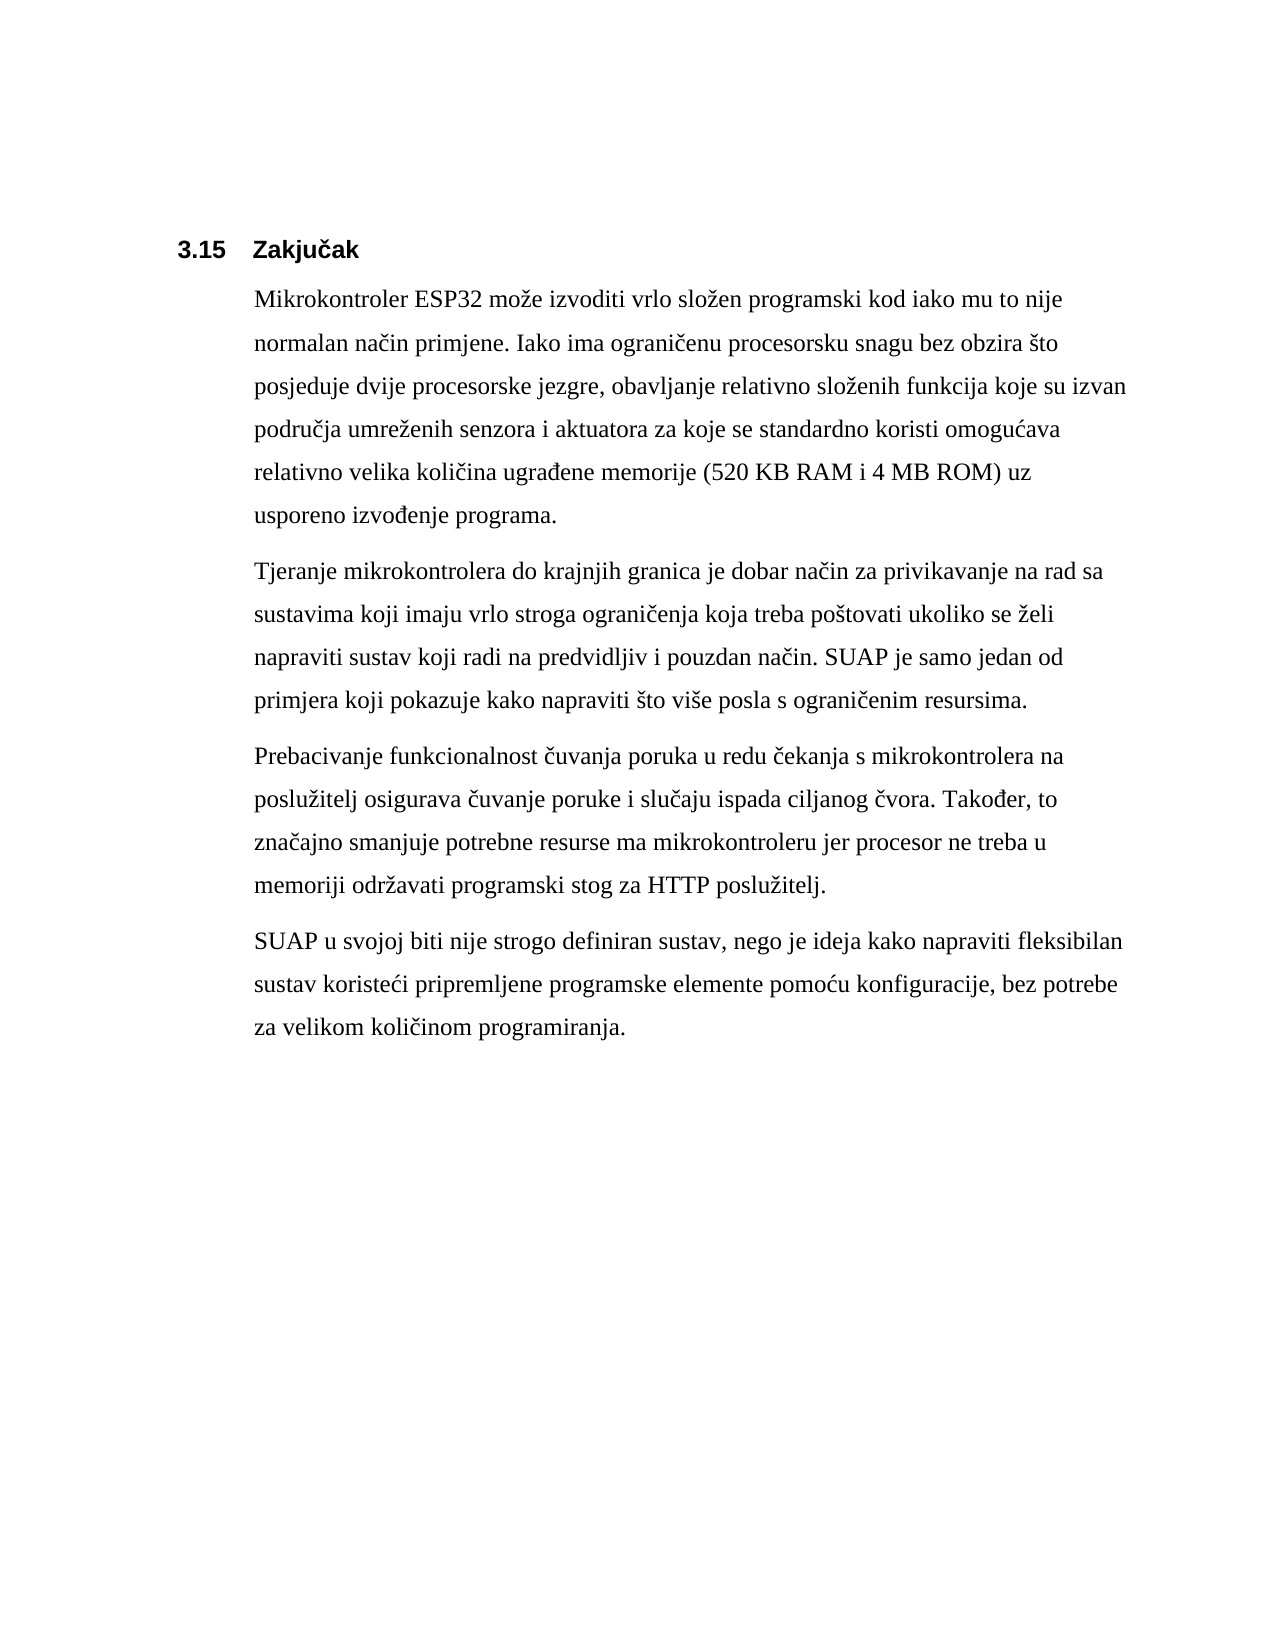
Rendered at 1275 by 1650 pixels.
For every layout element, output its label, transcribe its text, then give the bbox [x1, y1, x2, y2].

text Prebacivanje funkcionalnost čuvanja poruka u redu čekanja s mikrokontrolera na poslužitelj osigurava čuvanje poruke i slučaju ispada ciljanog čvora. Također, to značajno smanjuje potrebne resurse ma mikrokontroleru jer procesor ne treba u memoriji održavati programski stog za HTTP poslužitelj. [254, 741, 1127, 899]
text SUAP u svojoj biti nije strogo definiran sustav, nego je ideja kako napraviti fleksibilan sustav koristeći pripremljene programske elemente pomoću konfiguracije, bez potrebe za velikom količinom programiranja. [254, 926, 1127, 1041]
text Mikrokontroler ESP32 može izvoditi vrlo složen programski kod iako mu to nije normalan način primjene. Iako ima ograničenu procesorsku snagu bez obzira što posjeduje dvije procesorske jezgre, obavljanje relativno složenih funkcija koje su izvan područja umreženih senzora i aktuatora za koje se standardno koristi omogućava relativno velika količina ugrađene memorije (520 KB RAM i 4 MB ROM) uz usporeno izvođenje programa. [254, 284, 1127, 529]
text Tjeranje mikrokontrolera do krajnjih granica je dobar način za privikavanje na rad sa sustavima koji imaju vrlo stroga ograničenja koja treba poštovati ukoliko se želi napraviti sustav koji radi na predvidljiv i pouzdan način. SUAP je samo jedan od primjera koji pokazuje kako napraviti što više posla s ograničenim resursima. [254, 556, 1127, 714]
subtitle Zakjučak [177, 235, 1127, 264]
